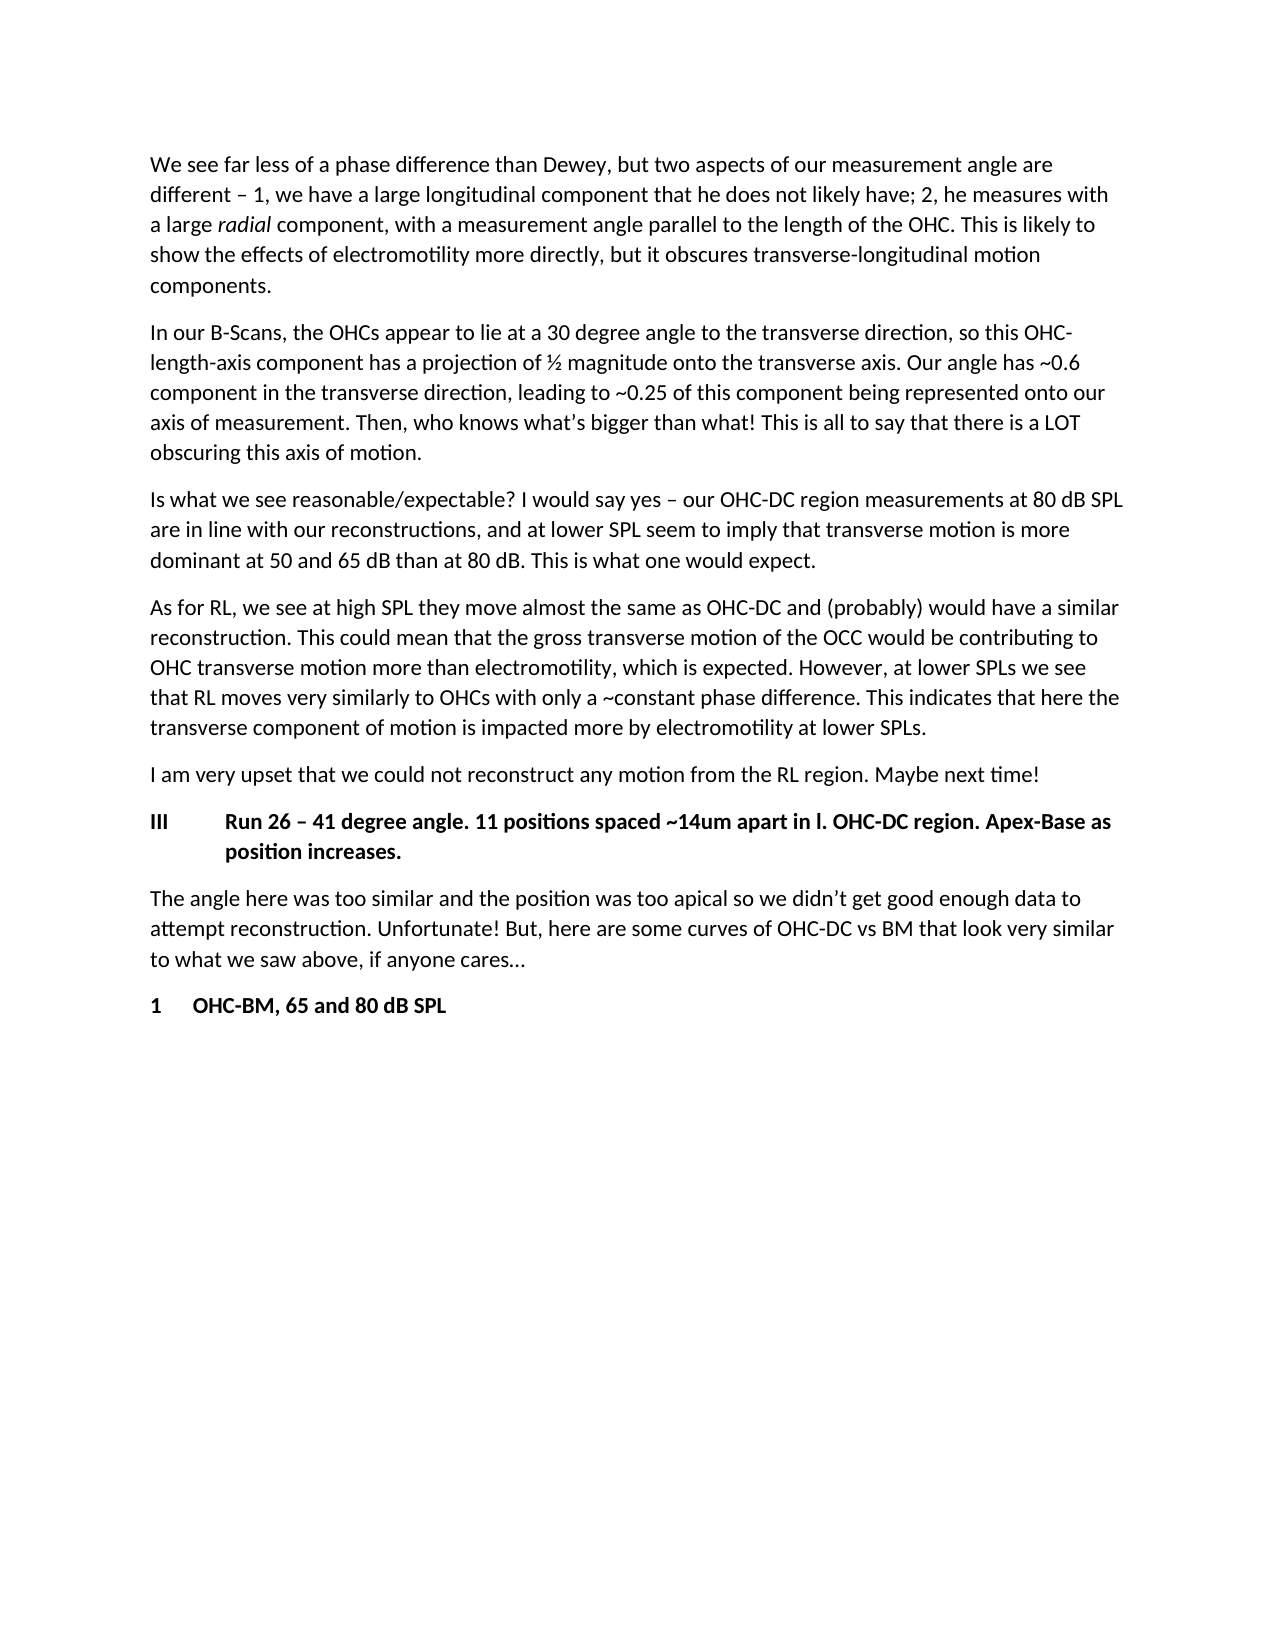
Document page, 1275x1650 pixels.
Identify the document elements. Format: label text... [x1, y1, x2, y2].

text In our B-Scans, the OHCs appear to lie at a 30 degree angle to the transverse direction, so this OHC-length-axis component has a projection of ½ magnitude onto the transverse axis. Our angle has ~0.6 component in the transverse direction, leading to ~0.25 of this component being represented onto our axis of measurement. Then, who knows what’s bigger than what! This is all to say that there is a LOT obscuring this axis of motion. [150, 318, 1125, 467]
list OHC-BM, 65 and 80 dB SPL [150, 992, 1125, 1020]
text We see far less of a phase difference than Dewey, but two aspects of our measurement angle are different – 1, we have a large longitudinal component that he does not likely have; 2, he measures with a large radial component, with a measurement angle parallel to the length of the OHC. This is likely to show the effects of electromotility more directly, but it obscures transverse-longitudinal motion components. [150, 150, 1125, 299]
list Run 26 – 41 degree angle. 11 positions spaced ~14um apart in l. OHC-DC region. Apex-Base as position increases. [150, 807, 1125, 866]
text I am very upset that we could not reconstruct any motion from the RL region. Maybe next time! [150, 760, 1125, 788]
text As for RL, we see at high SPL they move almost the same as OHC-DC and (probably) would have a similar reconstruction. This could mean that the gross transverse motion of the OCC would be contributing to OHC transverse motion more than electromotility, which is expected. However, at lower SPLs we see that RL moves very similarly to OHCs with only a ~constant phase difference. This indicates that here the transverse component of motion is impacted more by electromotility at lower SPLs. [150, 593, 1125, 742]
text The angle here was too similar and the position was too apical so we didn’t get good enough data to attempt reconstruction. Unfortunate! But, here are some curves of OHC-DC vs BM that look very similar to what we saw above, if anyone cares… [150, 884, 1125, 973]
text Is what we see reasonable/expectable? I would say yes – our OHC-DC region measurements at 80 dB SPL are in line with our reconstructions, and at lower SPL seem to imply that transverse motion is more dominant at 50 and 65 dB than at 80 dB. This is what one would expect. [150, 485, 1125, 574]
